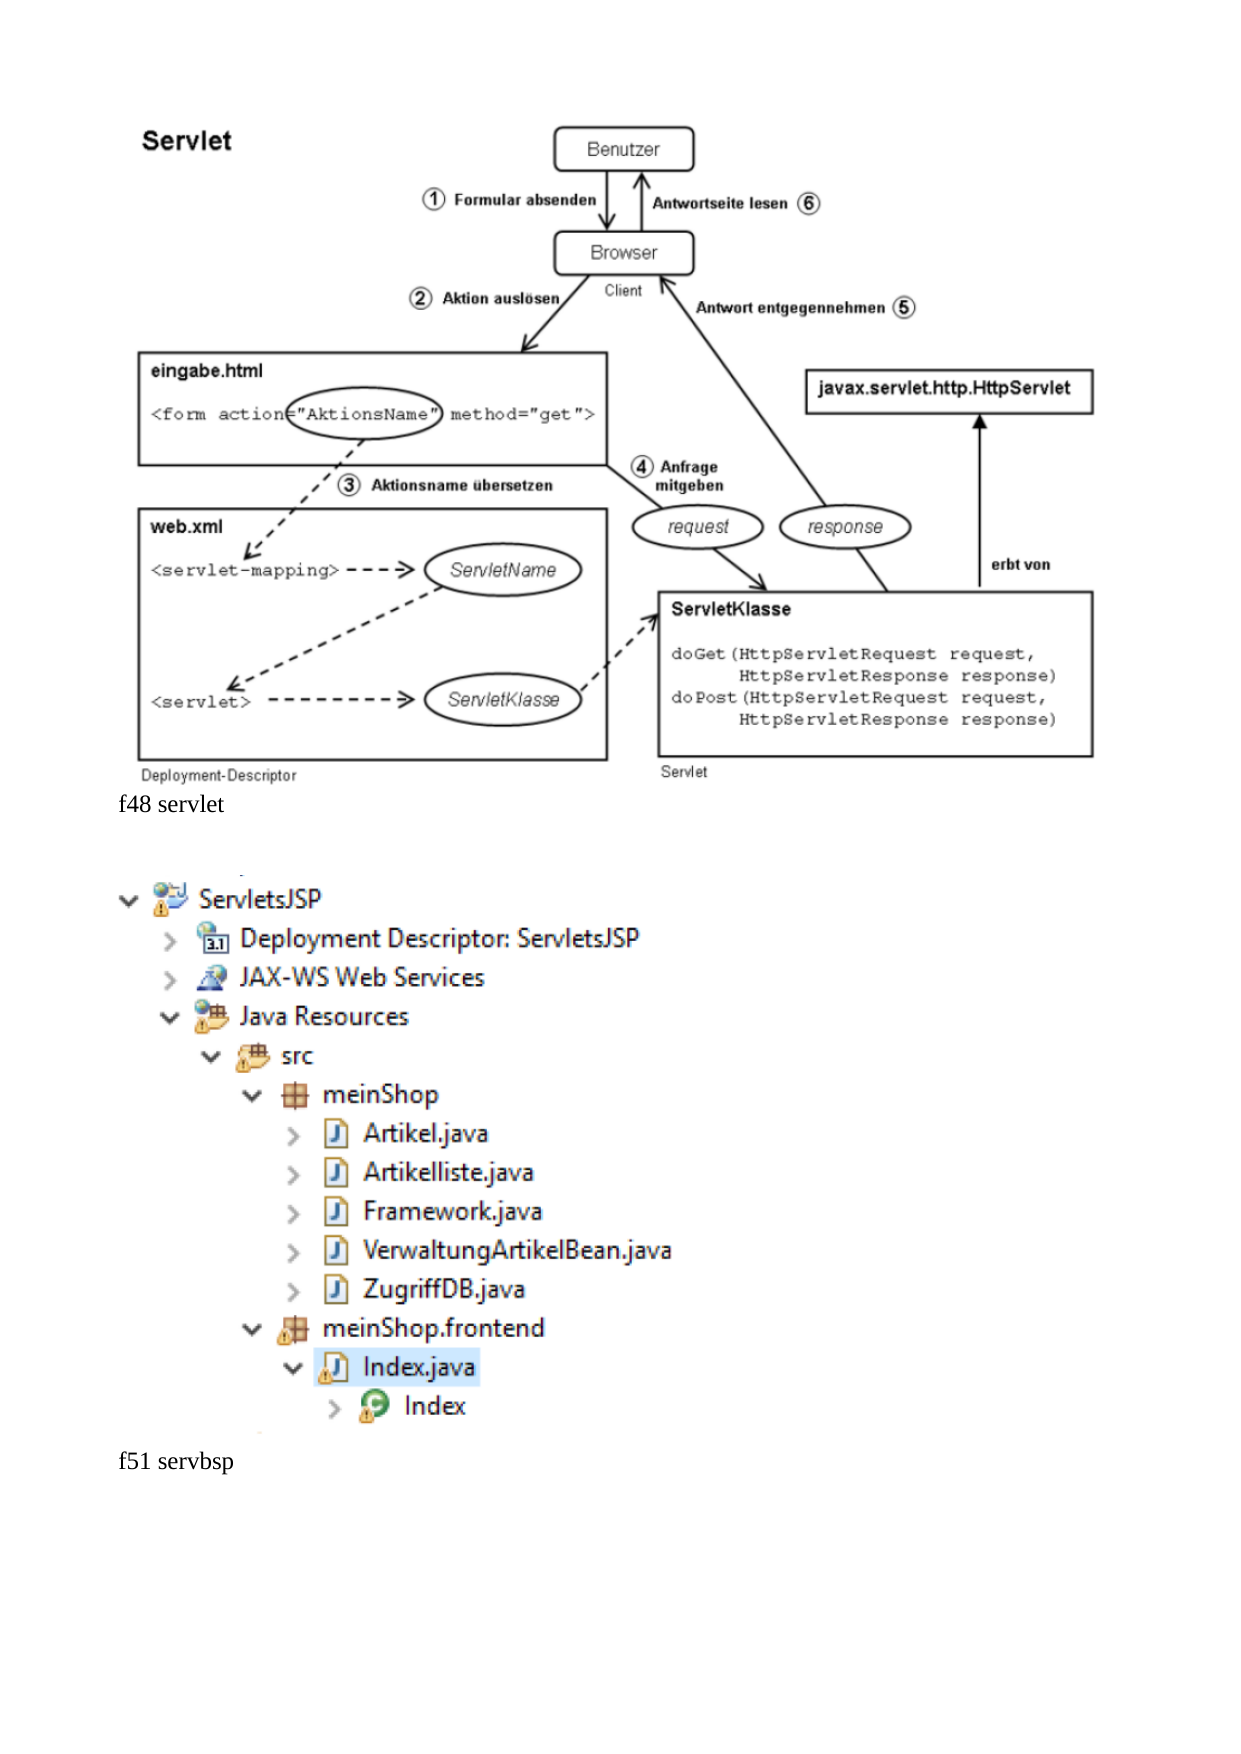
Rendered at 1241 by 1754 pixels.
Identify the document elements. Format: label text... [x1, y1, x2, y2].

picture [118, 118, 1122, 790]
picture [118, 875, 1122, 1446]
text f51 servbsp [118, 1446, 1122, 1475]
text f48 servlet [118, 790, 1122, 818]
